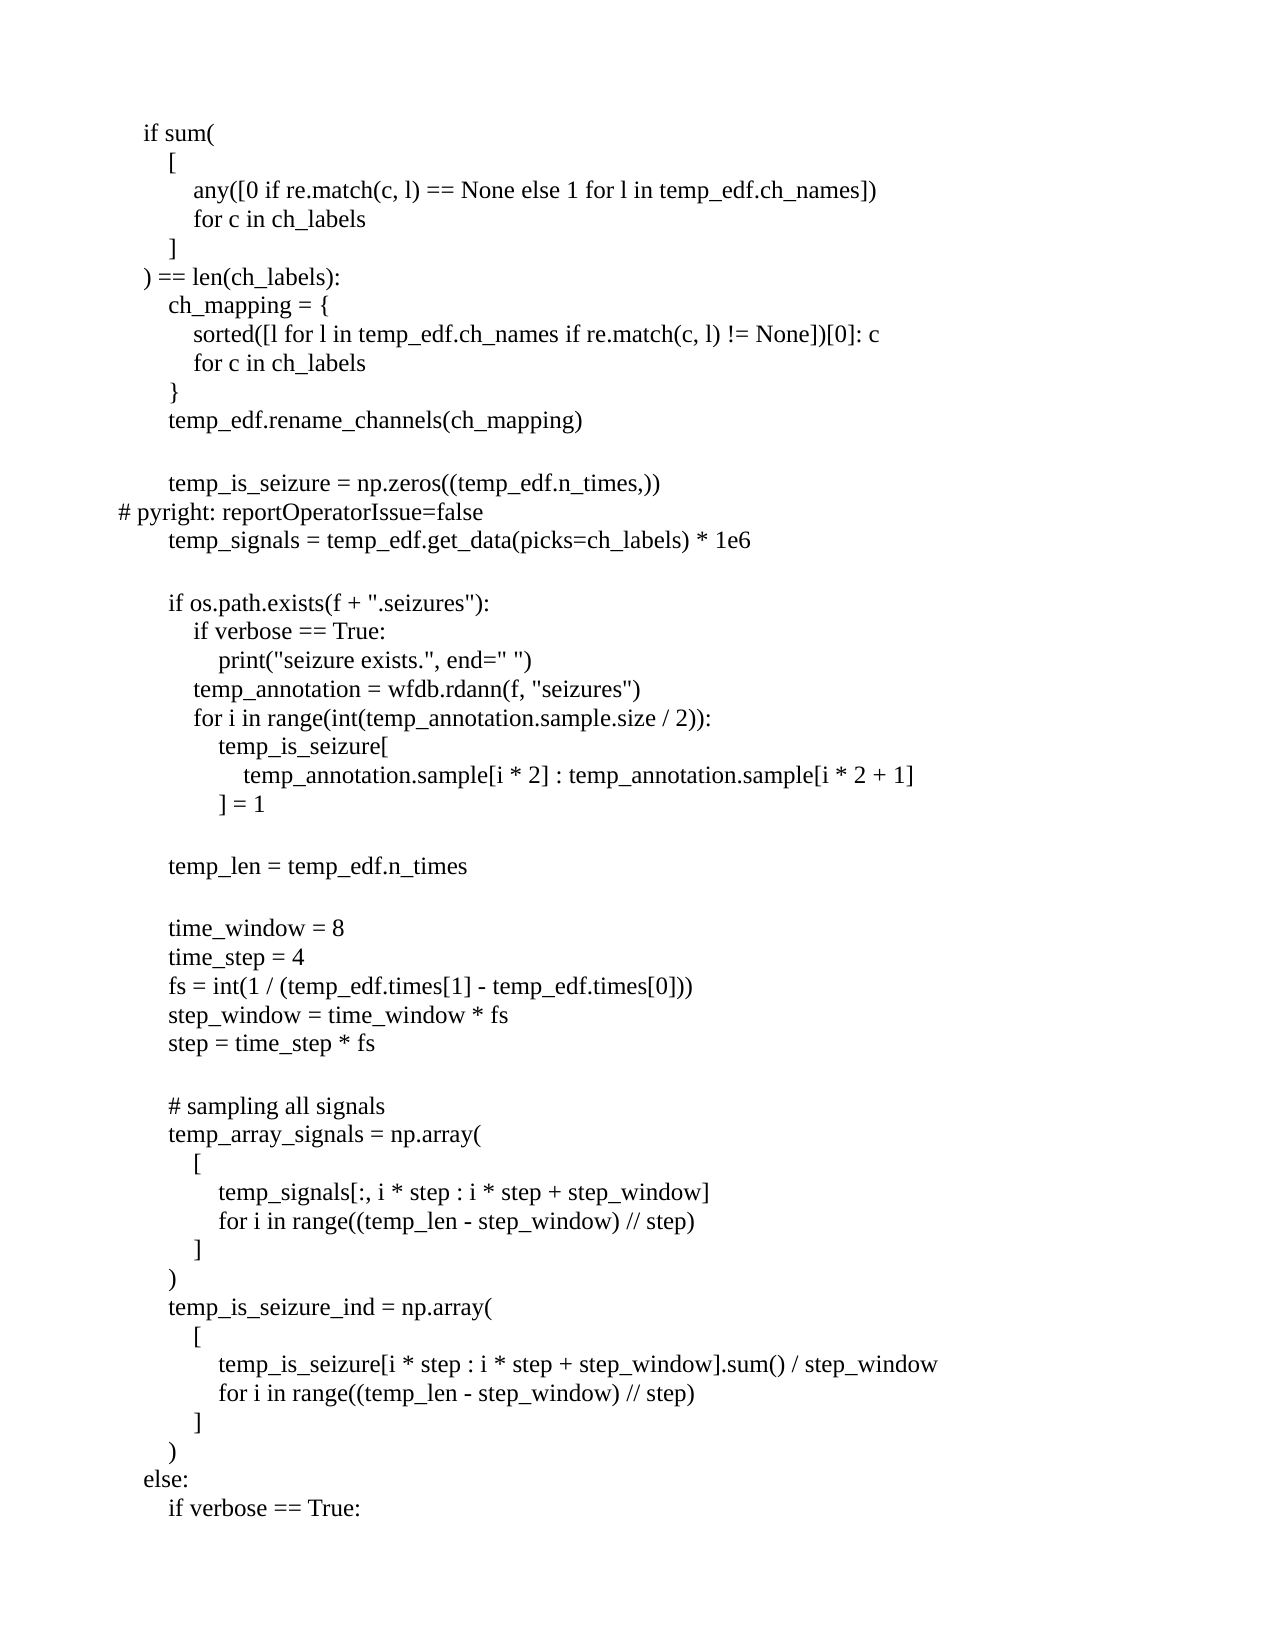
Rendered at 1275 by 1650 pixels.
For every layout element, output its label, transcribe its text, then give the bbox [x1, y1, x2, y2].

text [ [118, 1148, 1157, 1177]
text ] [118, 1407, 1157, 1436]
text [ [118, 147, 1157, 176]
text time_window = 8 [118, 913, 1157, 942]
text temp_is_seizure_ind = np.array( [118, 1292, 1157, 1321]
text sorted([l for l in temp_edf.ch_names if re.match(c, l) != None])[0]: c [118, 319, 1157, 348]
text ) [118, 1436, 1157, 1464]
text ] = 1 [118, 789, 1157, 818]
text temp_signals[:, i * step : i * step + step_window] [118, 1177, 1157, 1206]
text if verbose == True: [118, 1493, 1157, 1522]
text temp_is_seizure = np.zeros((temp_edf.n_times,)) [118, 468, 1157, 497]
text ] [118, 1234, 1157, 1263]
text } [118, 377, 1157, 406]
text [ [118, 1321, 1157, 1349]
text for i in range((temp_len - step_window) // step) [118, 1206, 1157, 1234]
text temp_annotation = wfdb.rdann(f, "seizures") [118, 674, 1157, 703]
text temp_is_seizure[i * step : i * step + step_window].sum() / step_window [118, 1349, 1157, 1378]
text temp_edf.rename_channels(ch_mapping) [118, 406, 1157, 434]
text time_step = 4 [118, 942, 1157, 971]
text for i in range(int(temp_annotation.sample.size / 2)): [118, 703, 1157, 731]
text temp_len = temp_edf.n_times [118, 851, 1157, 880]
text any([0 if re.match(c, l) == None else 1 for l in temp_edf.ch_names]) [118, 176, 1157, 204]
text fs = int(1 / (temp_edf.times[1] - temp_edf.times[0])) [118, 971, 1157, 1000]
text if os.path.exists(f + ".seizures"): [118, 588, 1157, 616]
text temp_is_seizure[ [118, 731, 1157, 760]
text ) [118, 1263, 1157, 1292]
text if sum( [118, 118, 1157, 147]
text ch_mapping = { [118, 291, 1157, 319]
text if verbose == True: [118, 616, 1157, 645]
text print("seizure exists.", end=" ") [118, 645, 1157, 674]
text ) == len(ch_labels): [118, 262, 1157, 291]
text # pyright: reportOperatorIssue=false [118, 497, 1157, 525]
text temp_array_signals = np.array( [118, 1119, 1157, 1148]
text step_window = time_window * fs [118, 1000, 1157, 1028]
text for i in range((temp_len - step_window) // step) [118, 1378, 1157, 1407]
text for c in ch_labels [118, 204, 1157, 233]
text temp_annotation.sample[i * 2] : temp_annotation.sample[i * 2 + 1] [118, 760, 1157, 789]
text ] [118, 233, 1157, 262]
text # sampling all signals [118, 1091, 1157, 1119]
text for c in ch_labels [118, 348, 1157, 377]
text temp_signals = temp_edf.get_data(picks=ch_labels) * 1e6 [118, 525, 1157, 554]
text step = time_step * fs [118, 1028, 1157, 1057]
text else: [118, 1464, 1157, 1493]
